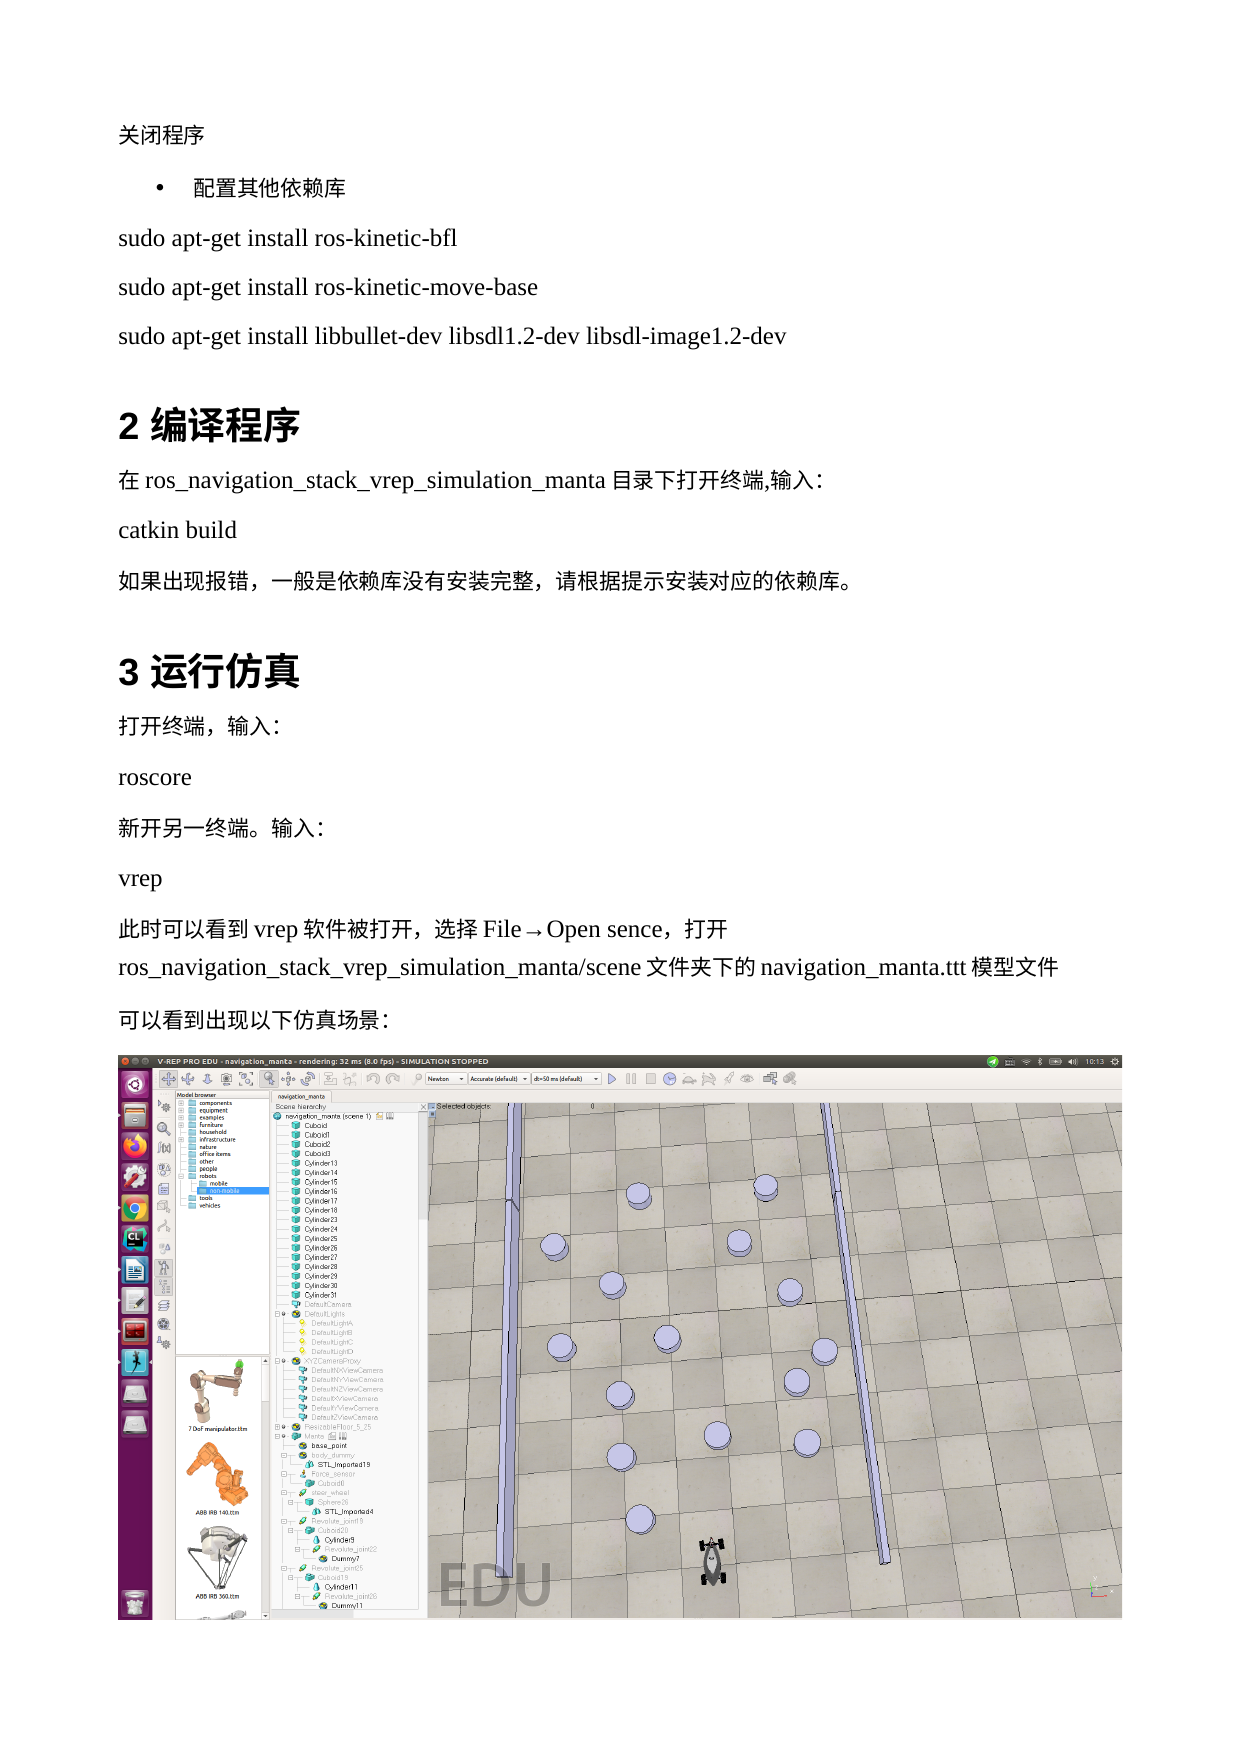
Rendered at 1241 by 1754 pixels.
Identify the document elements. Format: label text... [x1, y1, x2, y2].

text catkin build [118, 515, 1122, 544]
text 关闭程序 [118, 118, 1122, 150]
picture [118, 1055, 1123, 1620]
text vrep [118, 863, 1122, 892]
subtitle 2 编译程序 [118, 395, 1122, 450]
text 此时可以看到vrep软件被打开，选择File→Open sence，打开ros_navigation_stack_vrep_simulation_manta/scene文件夹下的navigation_manta.ttt模型文件 [118, 912, 1122, 982]
text 可以看到出现以下仿真场景： [118, 1003, 1122, 1034]
subtitle 3 运行仿真 [118, 642, 1122, 697]
text 在 ros_navigation_stack_vrep_simulation_manta目录下打开终端,输入： [118, 463, 1122, 494]
text roscore [118, 762, 1122, 790]
text sudo apt-get install ros-kinetic-bfl [118, 223, 1122, 252]
text sudo apt-get install ros-kinetic-move-base [118, 272, 1122, 301]
text 如果出现报错，一般是依赖库没有安装完整，请根据提示安装对应的依赖库。 [118, 564, 1122, 596]
text 新开另一终端。输入： [118, 811, 1122, 842]
text 打开终端，输入： [118, 709, 1122, 741]
list 配置其他依赖库 [156, 171, 1122, 202]
text sudo apt-get install libbullet-dev libsdl1.2-dev libsdl-image1.2-dev [118, 321, 1122, 350]
